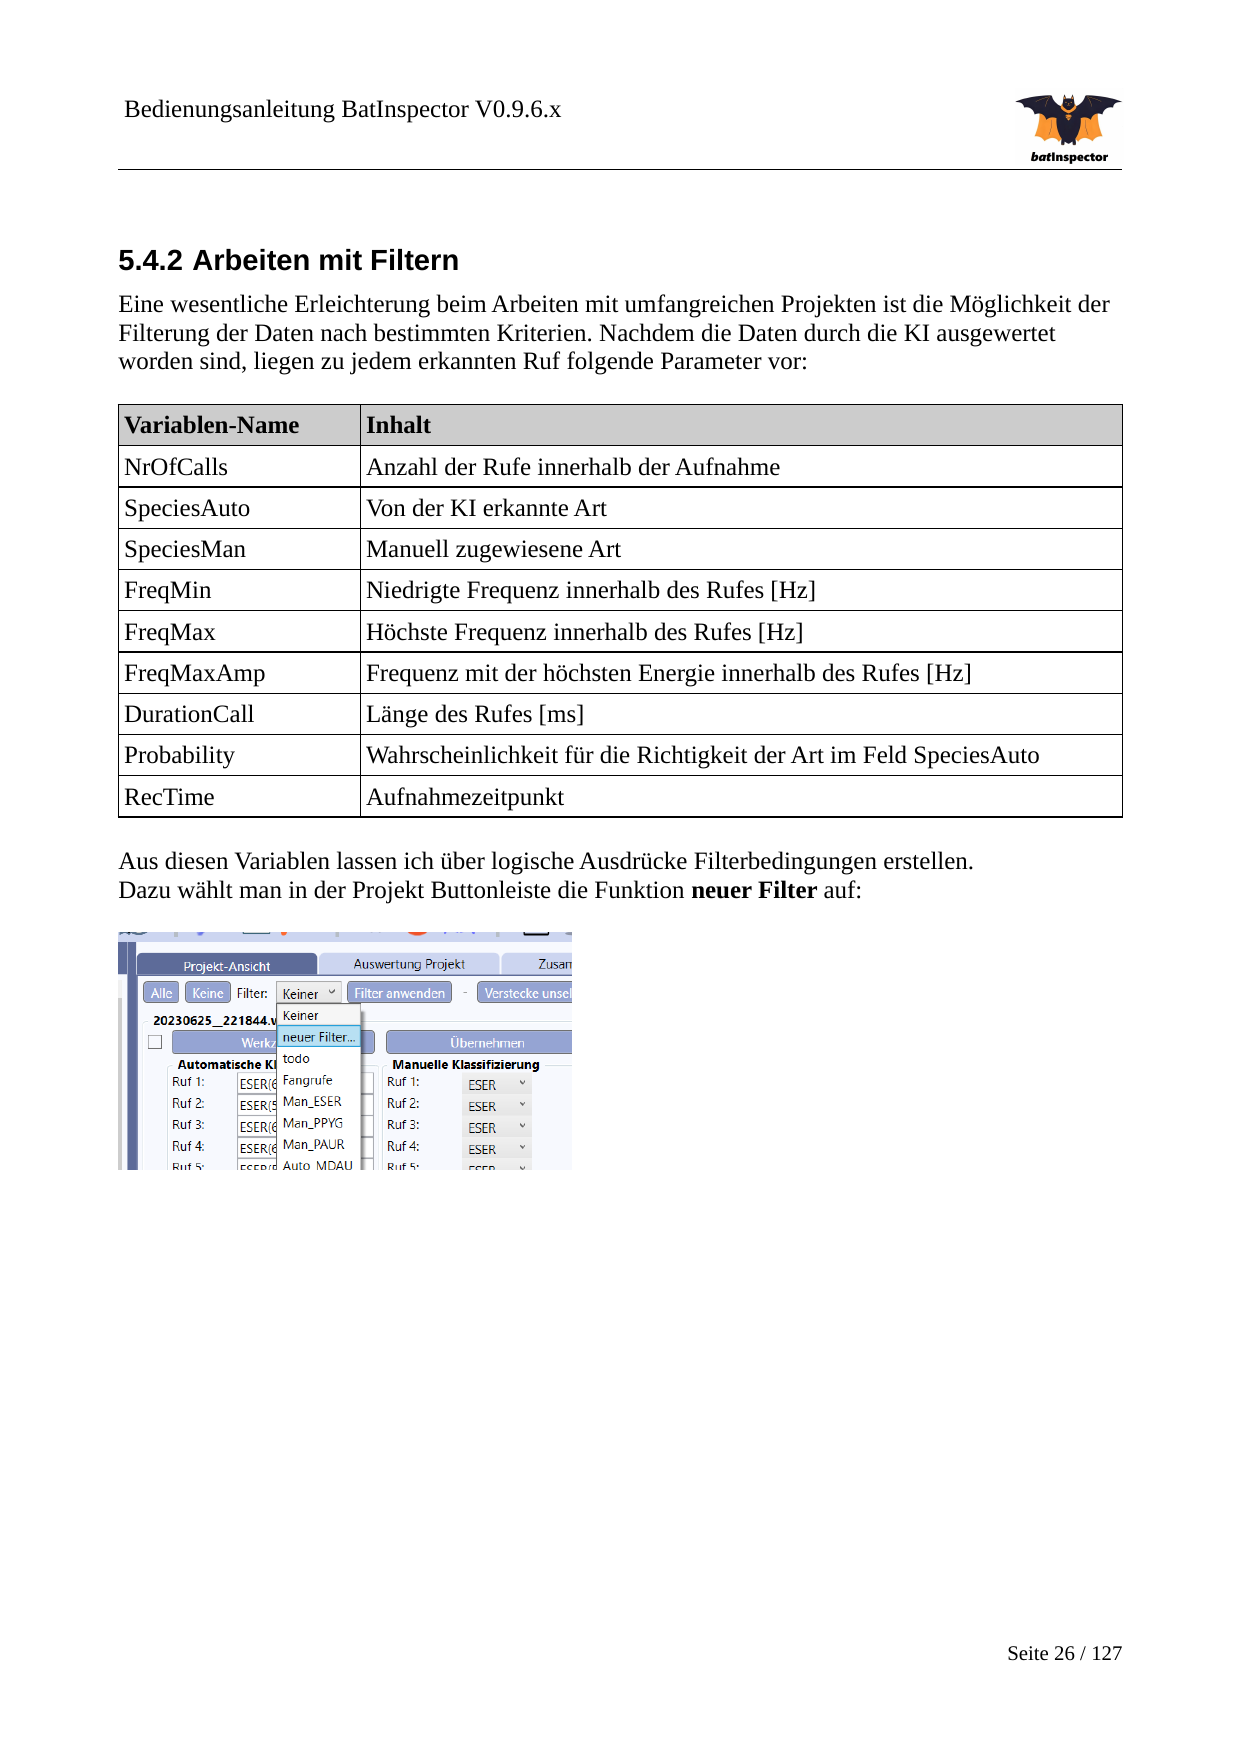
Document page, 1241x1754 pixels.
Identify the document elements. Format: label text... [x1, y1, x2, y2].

table_cell DurationCall [119, 694, 360, 734]
text Aus diesen Variablen lassen ich über logische Ausdrücke Filterbedingungen erstellen. [118, 846, 1122, 875]
subtitle Arbeiten mit Filtern [118, 243, 1122, 276]
table_cell FreqMin [119, 570, 360, 610]
picture [1015, 88, 1125, 165]
picture [118, 932, 572, 1170]
table_cell Probability [119, 735, 360, 775]
table_cell Von der KI erkannte Art [361, 488, 1122, 528]
table_cell Länge des Rufes [ms] [361, 694, 1122, 734]
table_cell Manuell zugewiesene Art [361, 529, 1122, 569]
table_cell SpeciesAuto [119, 488, 360, 528]
table_cell FreqMax [119, 611, 360, 651]
table_cell Aufnahmezeitpunkt [361, 776, 1122, 816]
table_cell SpeciesMan [119, 529, 360, 569]
table_cell Anzahl der Rufe innerhalb der Aufnahme [361, 446, 1122, 486]
table_cell Wahrscheinlichkeit für die Richtigkeit der Art im Feld SpeciesAuto [361, 735, 1122, 775]
table_header Variablen-Name [119, 405, 360, 445]
table_header Inhalt [361, 405, 1122, 445]
table_cell FreqMaxAmp [119, 653, 360, 693]
text Eine wesentliche Erleichterung beim Arbeiten mit umfangreichen Projekten ist die Möglichkeit der Filterung der Daten nach bestimmten Kriterien. Nachdem die Daten durch die KI ausgewertet worden sind, liegen zu jedem erkannten Ruf folgende Parameter vor: [118, 289, 1122, 375]
text Dazu wählt man in der Projekt Buttonleiste die Funktion neuer Filter auf: [118, 875, 1122, 904]
table_cell RecTime [119, 776, 360, 816]
table_cell NrOfCalls [119, 446, 360, 486]
table_cell Niedrigte Frequenz innerhalb des Rufes [Hz] [361, 570, 1122, 610]
table_cell Frequenz mit der höchsten Energie innerhalb des Rufes [Hz] [361, 653, 1122, 693]
table_cell Höchste Frequenz innerhalb des Rufes [Hz] [361, 611, 1122, 651]
